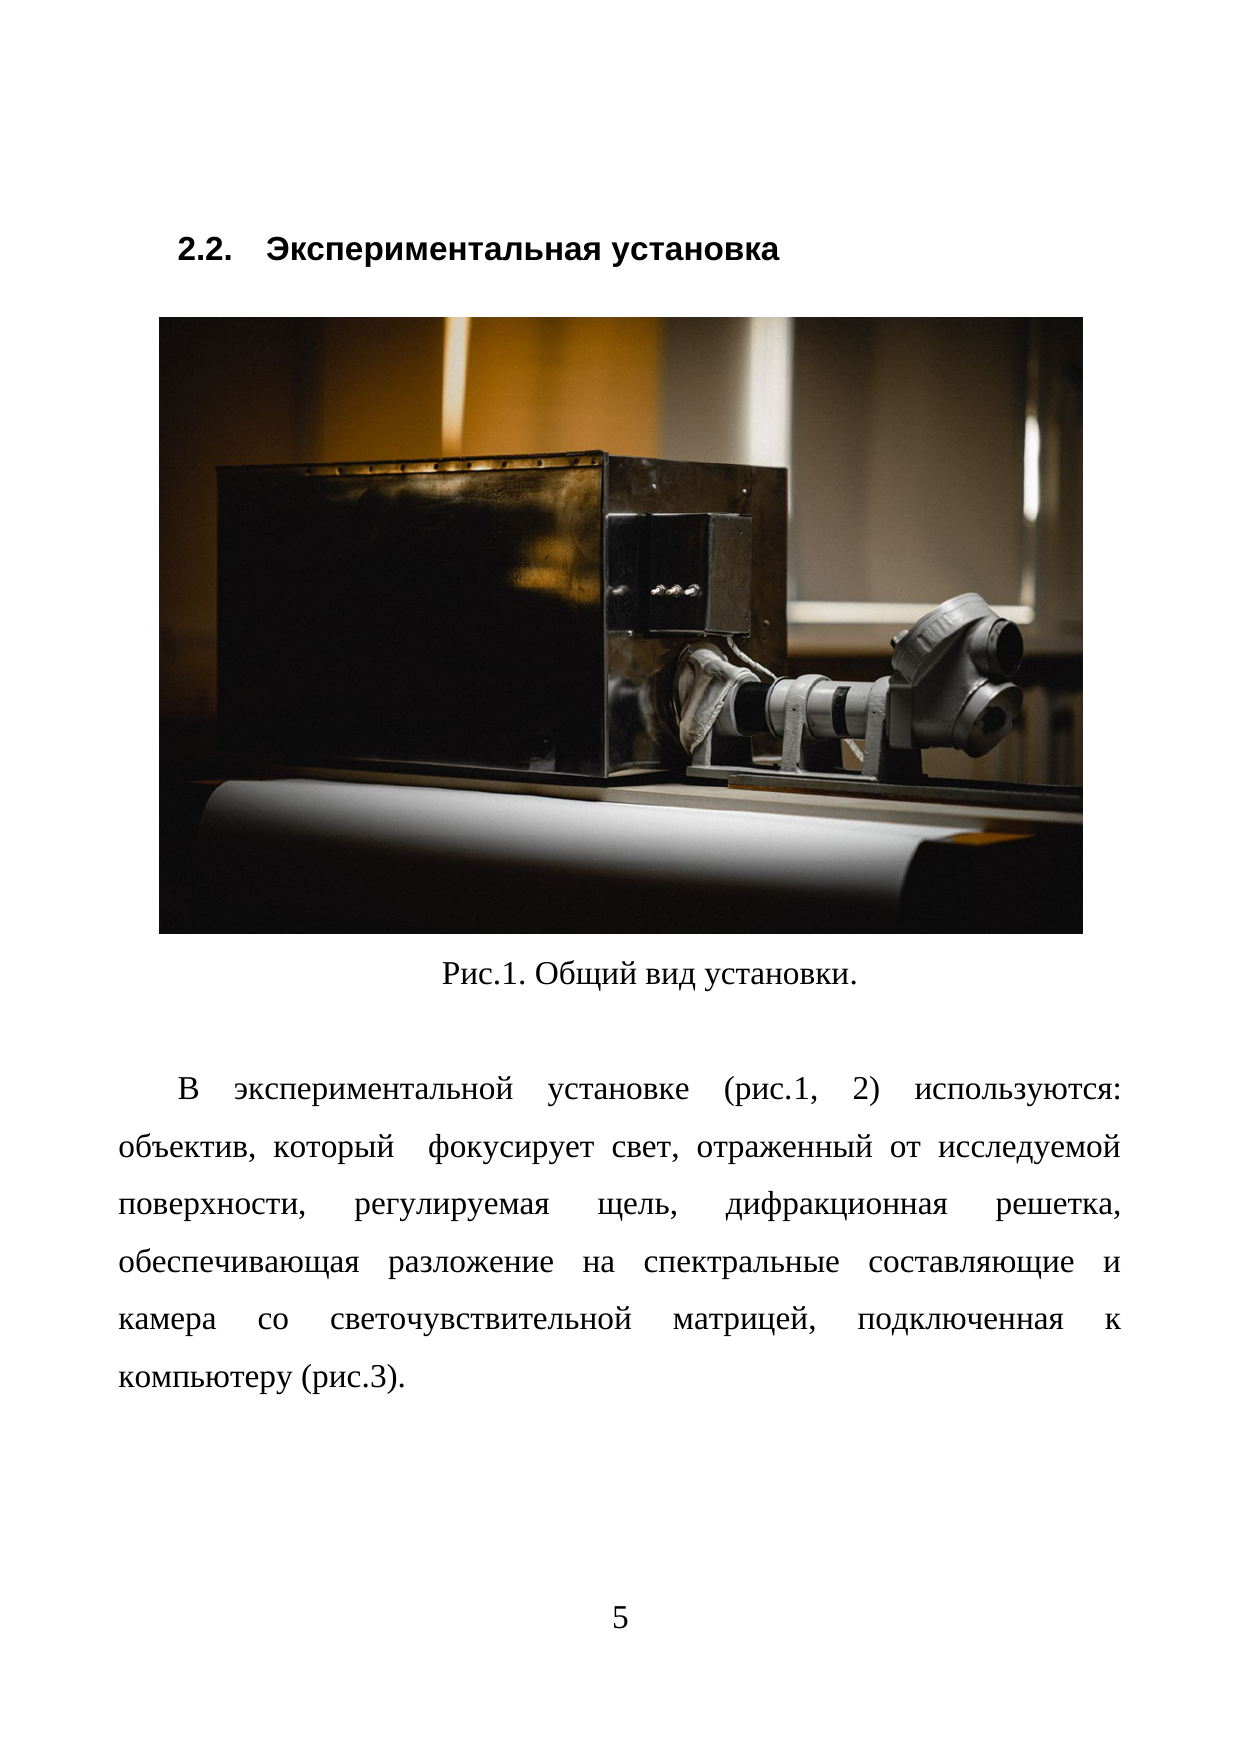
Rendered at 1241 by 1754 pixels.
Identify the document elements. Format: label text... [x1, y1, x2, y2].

text Рис.1. Общий вид установки. [118, 953, 1122, 992]
subtitle Экспериментальная установка [118, 229, 1122, 267]
picture [157, 316, 1084, 935]
text В экспериментальной установке (рис.1, 2) используются: объектив, который фокусирует свет, отраженный от исследуемой поверхности, регулируемая щель, дифракционная решетка, обеспечивающая разложение на спектральные составляющие и камера со светочувствительной матрицей, подключенная к компьютеру (рис.3). [118, 1068, 1122, 1394]
